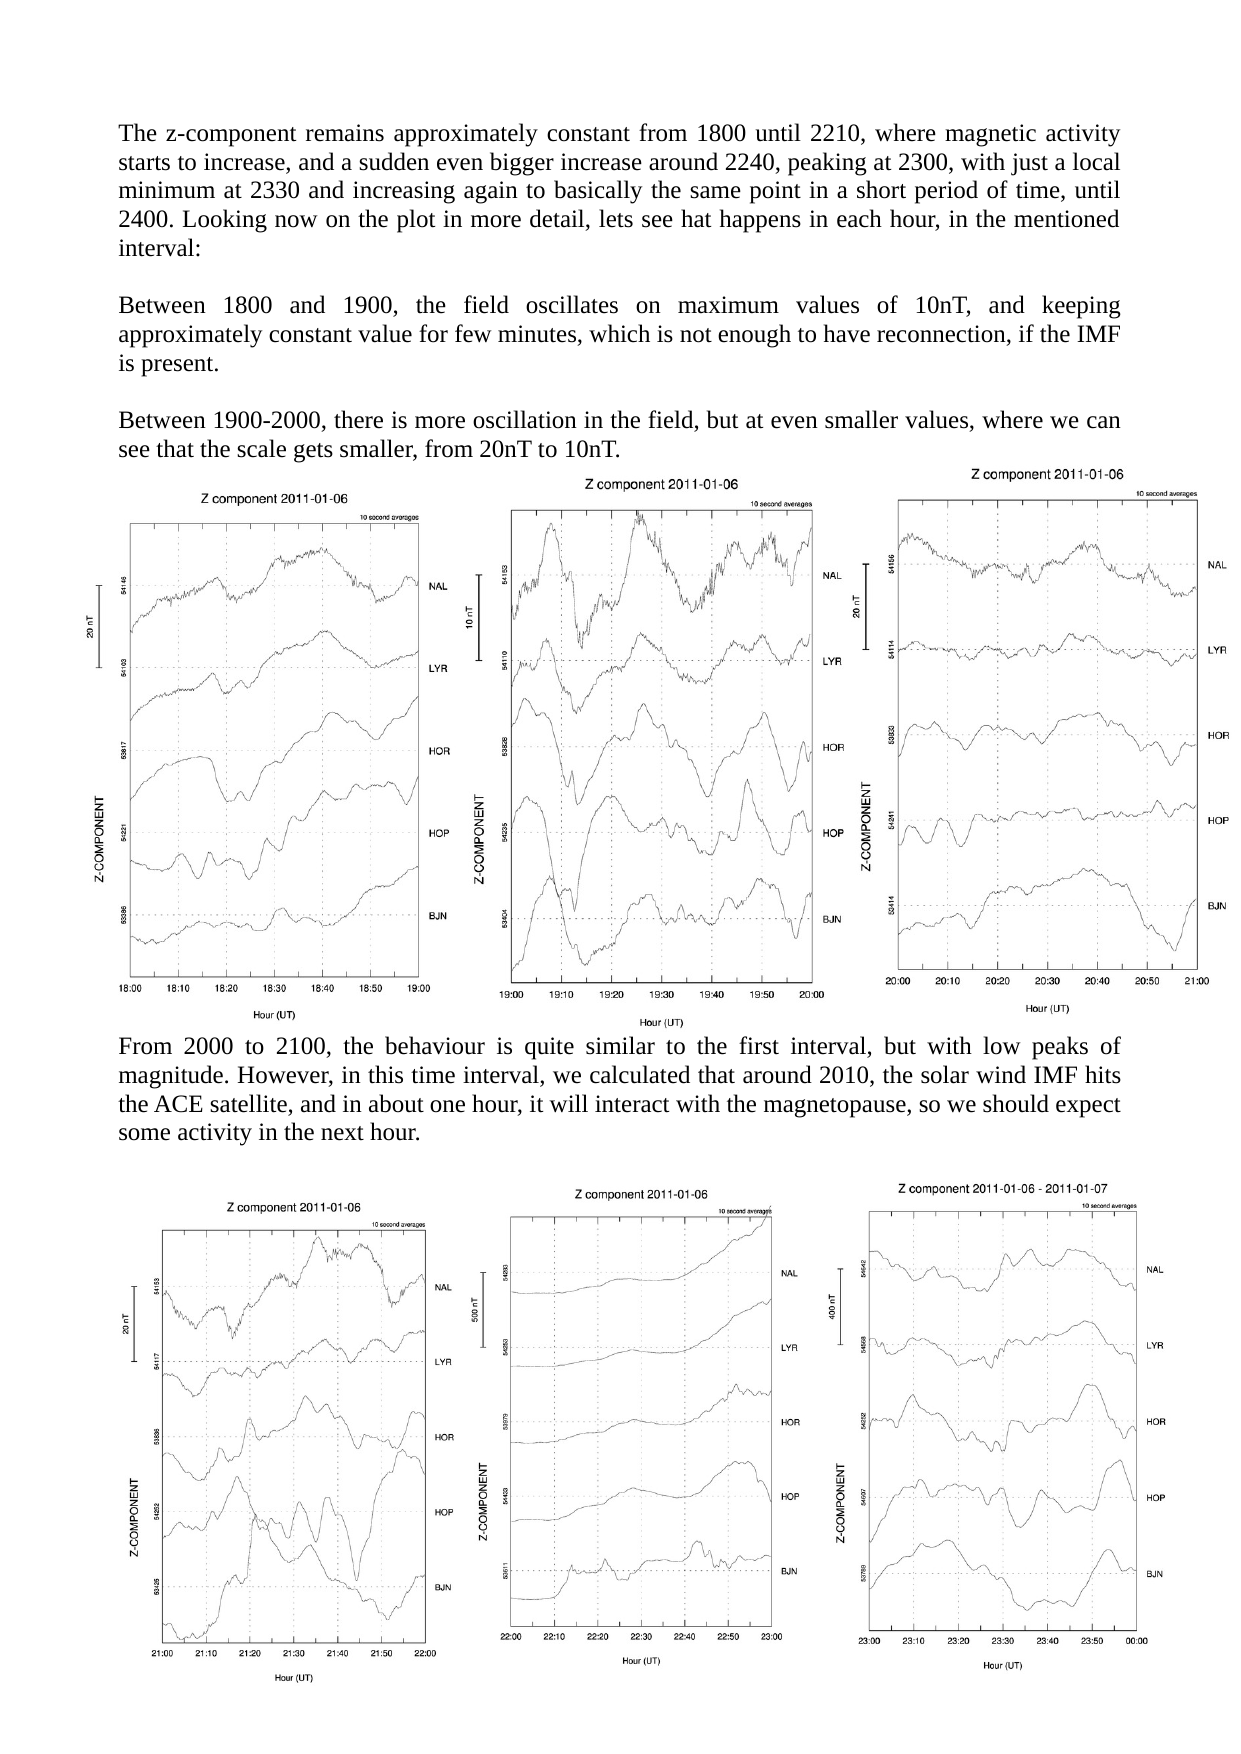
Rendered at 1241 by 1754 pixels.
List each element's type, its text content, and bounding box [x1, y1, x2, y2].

picture [114, 1182, 810, 1686]
picture [820, 1175, 1175, 1674]
text Between 1800 and 1900, the field oscillates on maximum values of 10nT, and keeping approximately constant value for few minutes, which is not enough to have reconnection, if the IMF is present. [118, 291, 1122, 377]
text From 2000 to 2100, the behaviour is quite similar to the first interval, but with low peaks of magnitude. However, in this time interval, we calculated that around 2010, the solar wind IMF hits the ACE satellite, and in about one hour, it will interact with the magnetopause, so we should expect some activity in the next hour. [118, 1018, 1122, 1146]
picture [77, 459, 1241, 1032]
text [118, 463, 843, 484]
text Between 1900-2000, there is more oscillation in the field, but at even smaller values, where we can see that the scale gets smaller, from 20nT to 10nT. [118, 406, 1122, 463]
text The z-component remains approximately constant from 1800 until 2210, where magnetic activity starts to increase, and a sudden even bigger increase around 2240, peaking at 2300, with just a local minimum at 2330 and increasing again to basically the same point in a short period of time, until 2400. Looking now on the plot in more detail, lets see hat happens in each hour, in the mentioned interval: [118, 118, 1122, 262]
